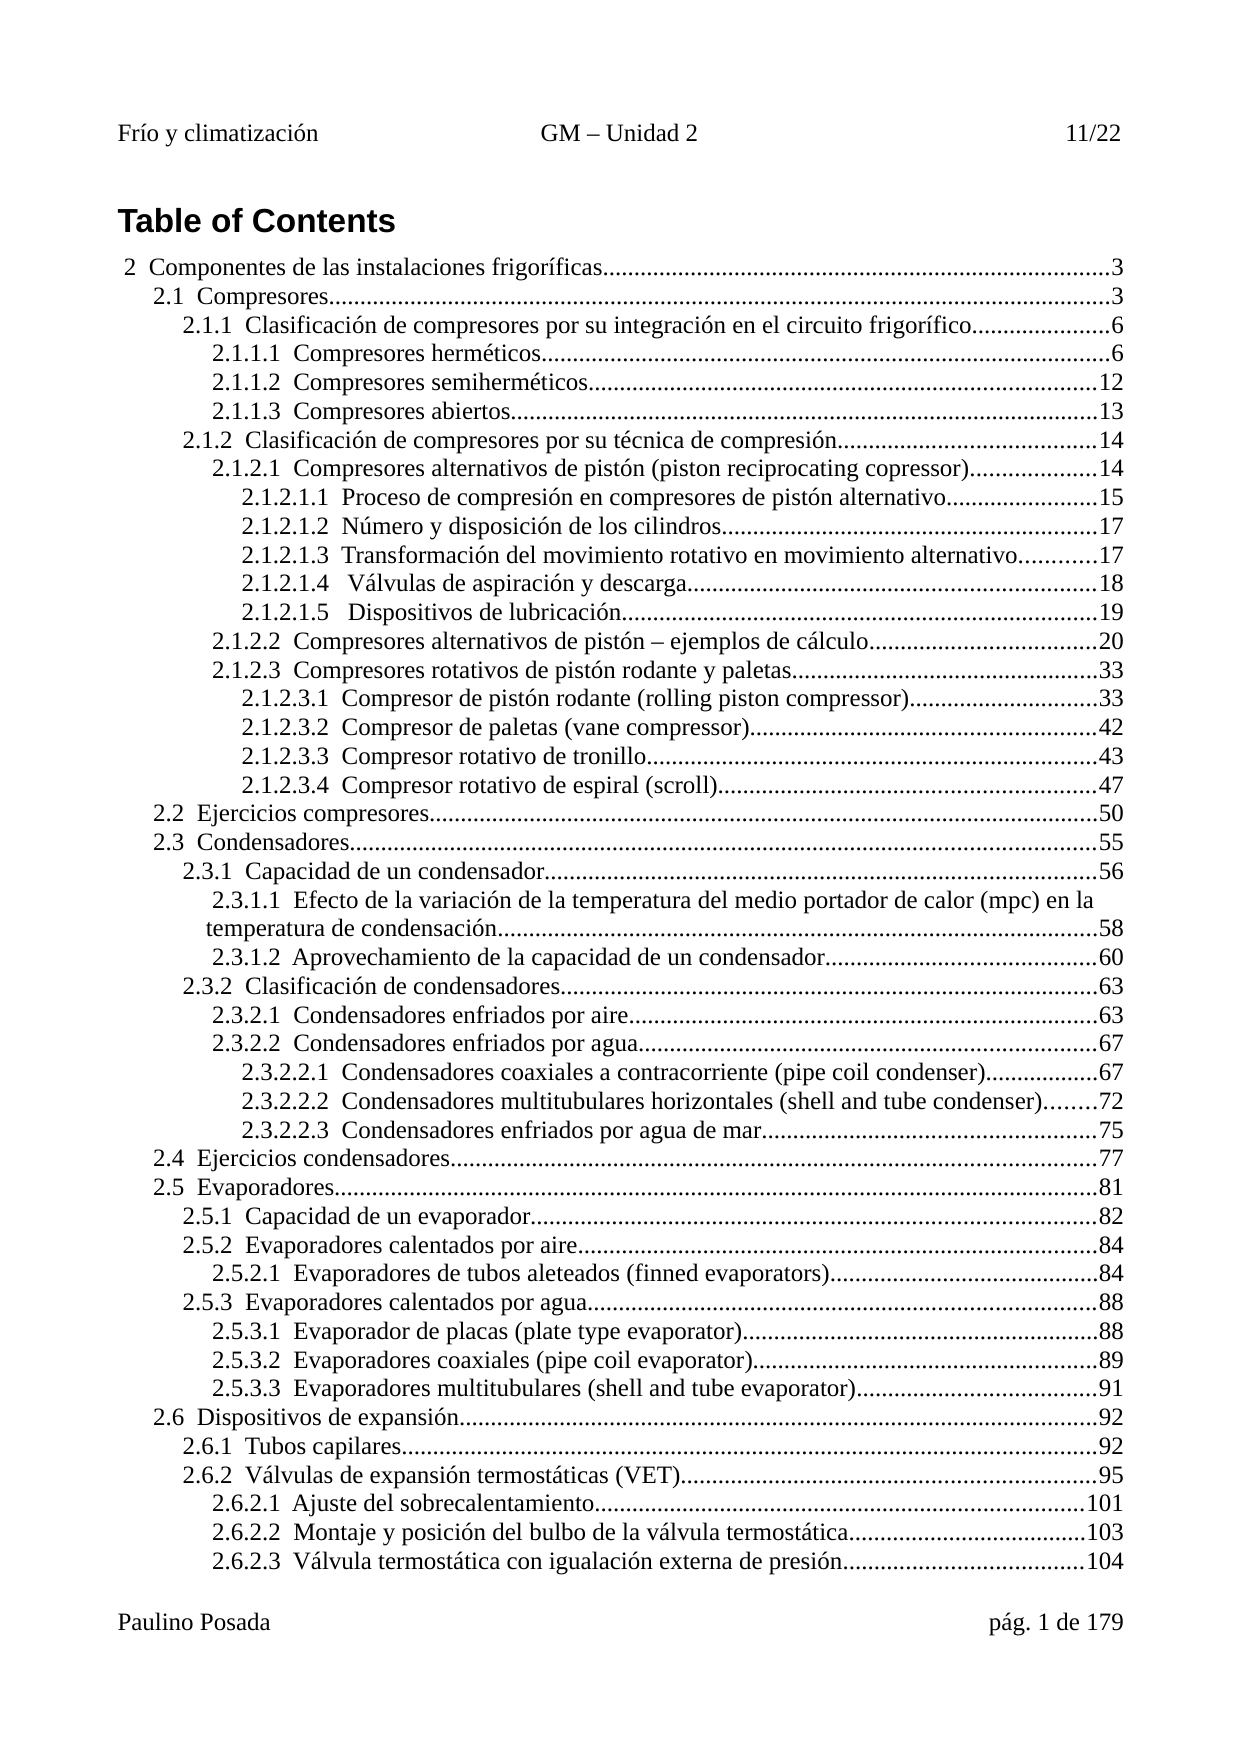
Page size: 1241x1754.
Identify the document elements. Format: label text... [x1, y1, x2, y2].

text 2.5.3.3 Evaporadores multitubulares (shell and tube evaporator) 91 [206, 1373, 1123, 1402]
text 2.3.1.2 Aprovechamiento de la capacidad de un condensador 60 [206, 942, 1123, 971]
text 2.5.2 Evaporadores calentados por aire 84 [176, 1230, 1123, 1258]
text 2.3.2.2.1 Condensadores coaxiales a contracorriente (pipe coil condenser) 67 [235, 1057, 1123, 1086]
text 2.1.2.3 Compresores rotativos de pistón rodante y paletas 33 [206, 655, 1123, 683]
text 2.6.1 Tubos capilares 92 [176, 1431, 1123, 1460]
text 2.1.1 Clasificación de compresores por su integración en el circuito frigorífico 6 [176, 310, 1123, 338]
text 2.3.1 Capacidad de un condensador 56 [176, 856, 1123, 885]
text 2.6.2.1 Ajuste del sobrecalentamiento 101 [206, 1488, 1123, 1517]
text 2.1.2.1.4 Válvulas de aspiración y descarga 18 [235, 568, 1123, 597]
text 2.5 Evaporadores 81 [147, 1172, 1123, 1201]
text 2.3.2.2.2 Condensadores multitubulares horizontales (shell and tube condenser) 72 [235, 1086, 1123, 1115]
text 2.6.2.2 Montaje y posición del bulbo de la válvula termostática 103 [206, 1517, 1123, 1546]
text 2.6 Dispositivos de expansión 92 [147, 1402, 1123, 1431]
text 2.5.3 Evaporadores calentados por agua 88 [176, 1287, 1123, 1316]
text 2.5.2.1 Evaporadores de tubos aleteados (finned evaporators) 84 [206, 1258, 1123, 1287]
text 2.6.2.3 Válvula termostática con igualación externa de presión 104 [206, 1546, 1123, 1575]
text 2.3.2.2 Condensadores enfriados por agua 67 [206, 1028, 1123, 1057]
subtitle Table of Contents [117, 201, 1123, 240]
text 2.5.3.1 Evaporador de placas (plate type evaporator) 88 [206, 1316, 1123, 1345]
text 2.1.2.1.5 Dispositivos de lubricación 19 [235, 597, 1123, 626]
text 2.1.1.3 Compresores abiertos 13 [206, 396, 1123, 425]
text 2.1.2.1.2 Número y disposición de los cilindros. 17 [235, 511, 1123, 540]
text 2.3 Condensadores 55 [147, 827, 1123, 856]
text 2.6.2 Válvulas de expansión termostáticas (VET) 95 [176, 1460, 1123, 1488]
text 2.1.1.2 Compresores semiherméticos 12 [206, 367, 1123, 396]
text 2.1.2.1 Compresores alternativos de pistón (piston reciprocating copressor) 14 [206, 453, 1123, 482]
text 2.5.3.2 Evaporadores coaxiales (pipe coil evaporator) 89 [206, 1345, 1123, 1373]
text 2.3.2.1 Condensadores enfriados por aire 63 [206, 1000, 1123, 1028]
text 2.4 Ejercicios condensadores 77 [147, 1143, 1123, 1172]
text 2.1.2.1.1 Proceso de compresión en compresores de pistón alternativo 15 [235, 482, 1123, 511]
text 2.1.2.3.1 Compresor de pistón rodante (rolling piston compressor) 33 [235, 683, 1123, 712]
text 2.3.1.1 Efecto de la variación de la temperatura del medio portador de calor (mpc) en la temperatura de condensación 58 [206, 885, 1123, 942]
text 2.2 Ejercicios compresores 50 [147, 798, 1123, 827]
text 2.1.2.3.4 Compresor rotativo de espiral (scroll) 47 [235, 770, 1123, 798]
text 2 Componentes de las instalaciones frigoríficas 3 [117, 252, 1123, 281]
text 2.1.2.1.3 Transformación del movimiento rotativo en movimiento alternativo 17 [235, 540, 1123, 568]
text 2.1.1.1 Compresores herméticos 6 [206, 338, 1123, 367]
text 2.5.1 Capacidad de un evaporador 82 [176, 1201, 1123, 1230]
text 2.1.2.3.2 Compresor de paletas (vane compressor) 42 [235, 712, 1123, 741]
text 2.1.2.3.3 Compresor rotativo de tronillo 43 [235, 741, 1123, 770]
text 2.3.2 Clasificación de condensadores 63 [176, 971, 1123, 1000]
text 2.1.2 Clasificación de compresores por su técnica de compresión 14 [176, 425, 1123, 453]
text 2.3.2.2.3 Condensadores enfriados por agua de mar 75 [235, 1115, 1123, 1143]
text 2.1 Compresores 3 [147, 281, 1123, 310]
text 2.1.2.2 Compresores alternativos de pistón – ejemplos de cálculo 20 [206, 626, 1123, 655]
